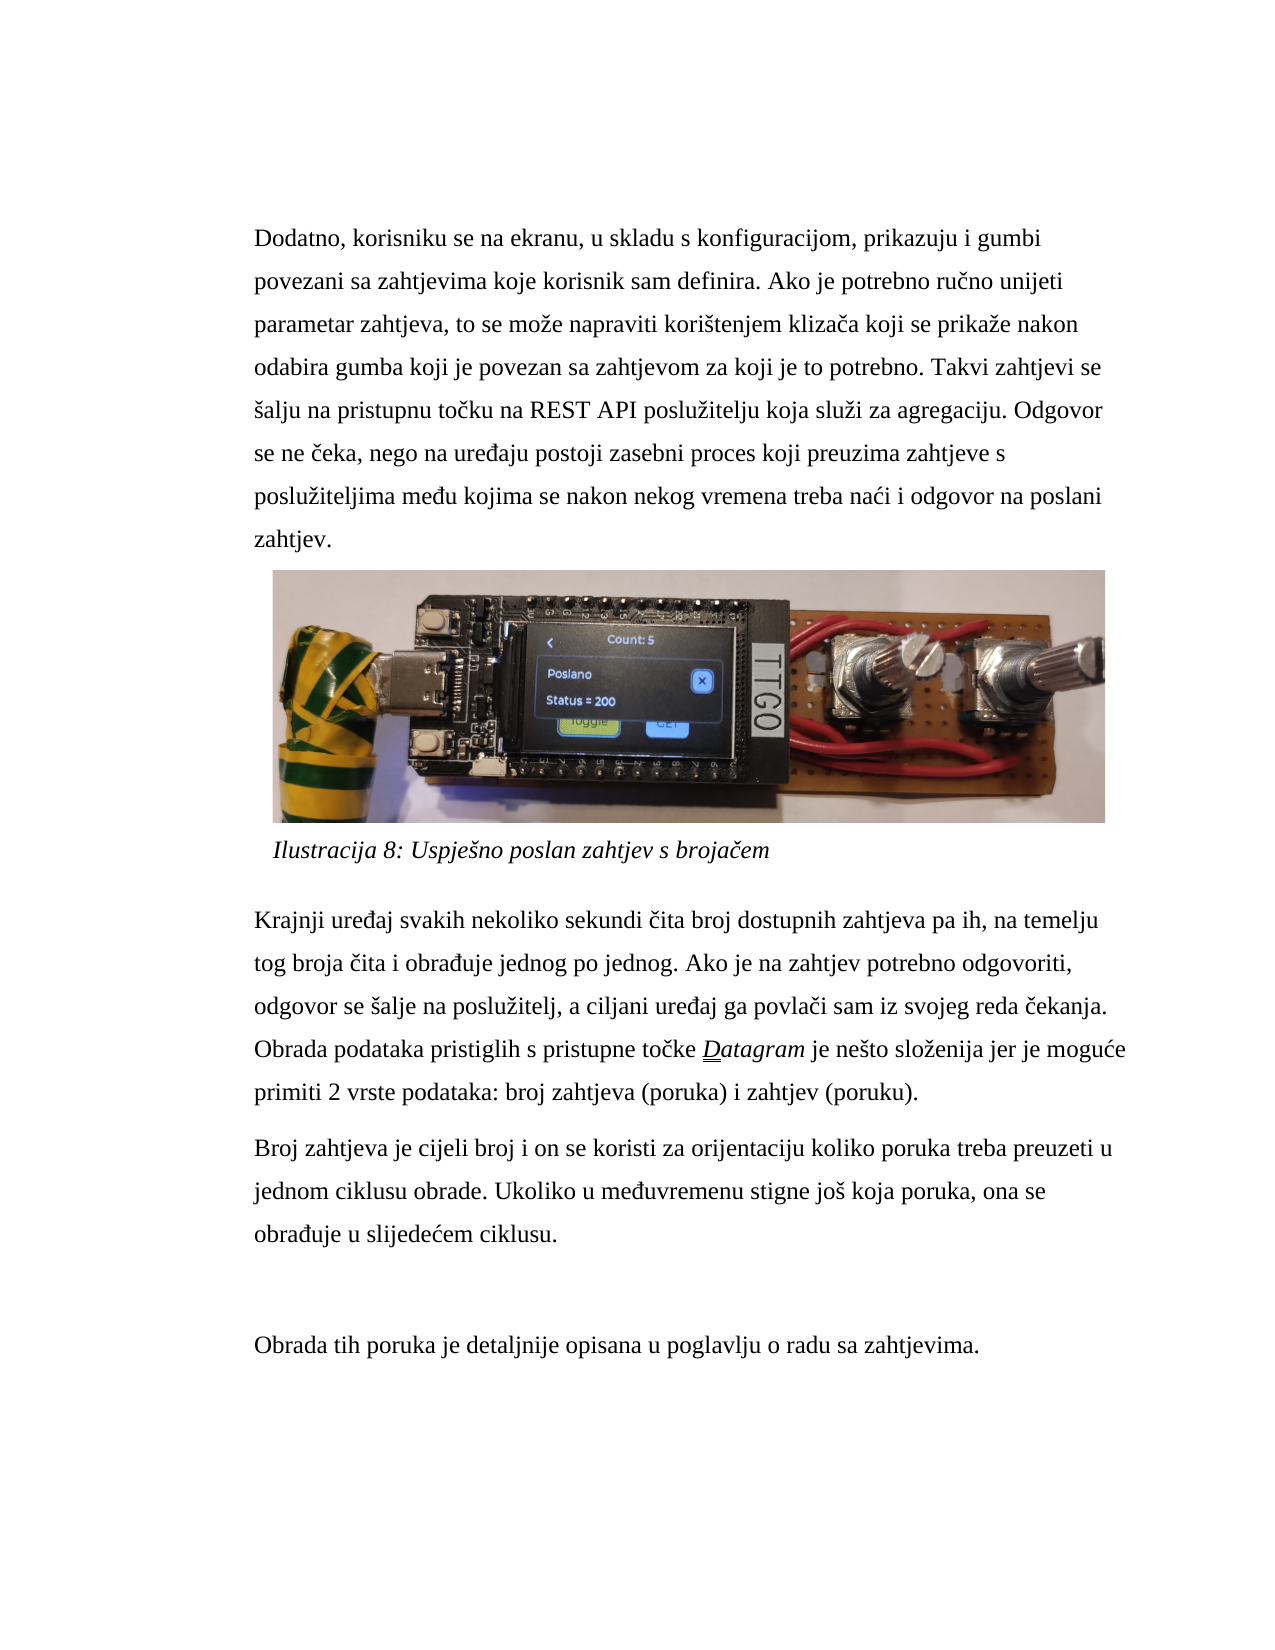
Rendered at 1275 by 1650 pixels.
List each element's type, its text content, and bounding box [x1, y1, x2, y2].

text [273, 571, 1105, 664]
picture [272, 664, 1106, 743]
text Broj zahtjeva je cijeli broj i on se koristi za orijentaciju koliko poruka treba preuzeti u jednom ciklusu obrade. Ukoliko u međuvremenu stigne još koja poruka, ona se obrađuje u slijedećem ciklusu. [254, 1133, 1127, 1248]
text Obrada tih poruka je detaljnije opisana u poglavlju o radu sa zahtjevima. [254, 1330, 1127, 1359]
text Krajnji uređaj svakih nekoliko sekundi čita broj dostupnih zahtjeva pa ih, na temelju tog broja čita i obrađuje jednog po jednog. Ako je na zahtjev potrebno odgovoriti, odgovor se šalje na poslužitelj, a ciljani uređaj ga povlači sam iz svojeg reda čekanja. Obrada podataka pristiglih s pristupne točke Datagram je nešto složenija jer je moguće primiti 2 vrste podataka: broj zahtjeva (poruka) i zahtjev (poruku). [254, 580, 1127, 1106]
text Dodatno, korisniku se na ekranu, u skladu s konfiguracijom, prikazuju i gumbi povezani sa zahtjevima koje korisnik sam definira. Ako je potrebno ručno unijeti parametar zahtjeva, to se može napraviti korištenjem klizača koji se prikaže nakon odabira gumba koji je povezan sa zahtjevom za koji je to potrebno. Takvi zahtjevi se šalju na pristupnu točku na REST API poslužitelju koja služi za agregaciju. Odgovor se ne čeka, nego na uređaju postoji zasebni proces koji preuzima zahtjeve s poslužiteljima među kojima se nakon nekog vremena treba naći i odgovor na poslani zahtjev. [254, 223, 1127, 553]
text Ilustracija 8: Uspješno poslan zahtjev s brojačem [273, 743, 1105, 863]
